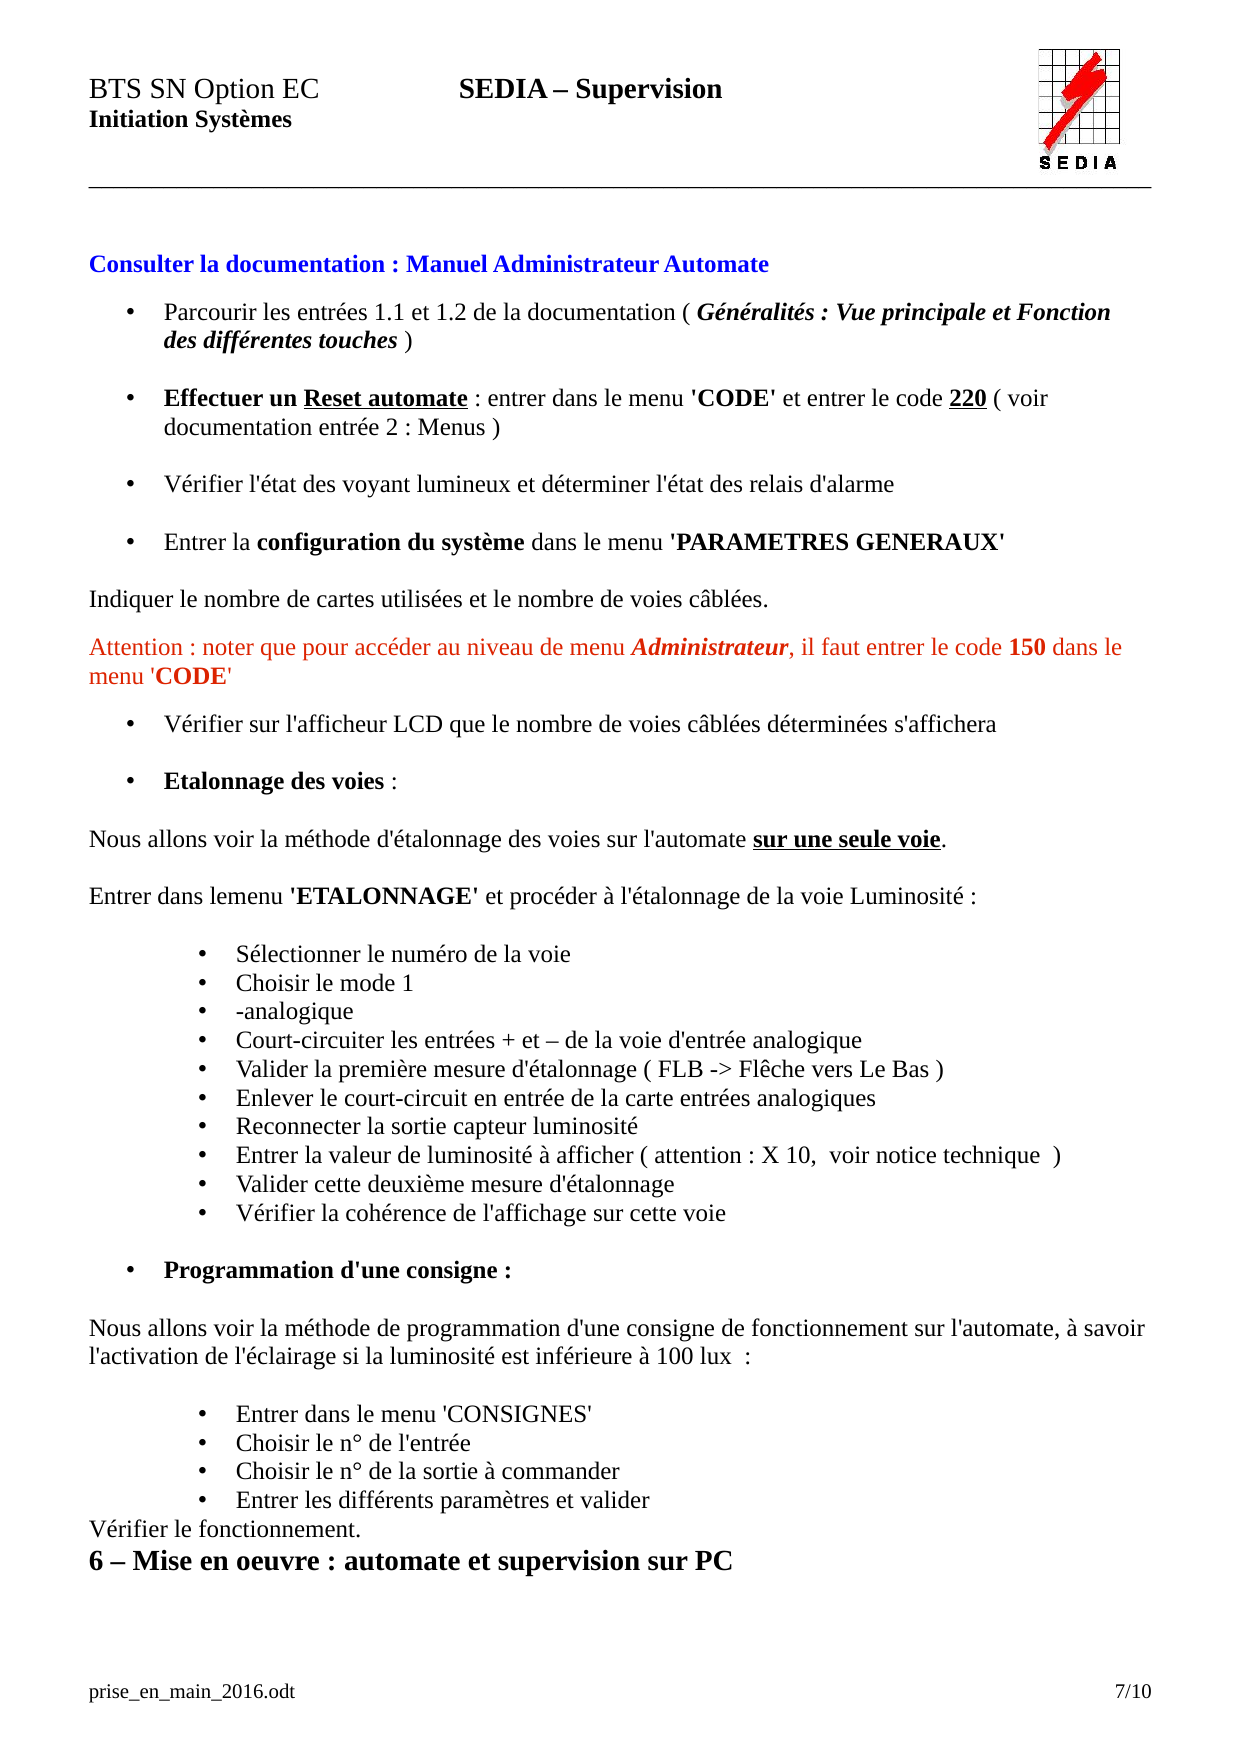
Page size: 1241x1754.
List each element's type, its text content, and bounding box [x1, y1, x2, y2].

list Entrer dans le menu 'CONSIGNES' [198, 1399, 1152, 1428]
text Vérifier le fonctionnement. [88, 1514, 1152, 1543]
list Entrer la valeur de luminosité à afficher ( attention : X 10, voir notice technique ) [198, 1140, 1152, 1169]
list Vérifier la cohérence de l'affichage sur cette voie [198, 1198, 1152, 1226]
list Reconnecter la sortie capteur luminosité [198, 1111, 1152, 1140]
text 6 – Mise en oeuvre : automate et supervision sur PC [88, 1543, 1152, 1576]
text Nous allons voir la méthode de programmation d'une consigne de fonctionnement sur l'automate, à savoir l'activation de l'éclairage si la luminosité est inférieure à 100 lux : [88, 1313, 1152, 1370]
text Entrer dans lemenu 'ETALONNAGE' et procéder à l'étalonnage de la voie Luminosité : [88, 881, 1152, 910]
list Vérifier l'état des voyant lumineux et déterminer l'état des relais d'alarme [126, 469, 1152, 498]
list Entrer la configuration du système dans le menu 'PARAMETRES GENERAUX' [126, 527, 1152, 556]
list Choisir le mode 1 [198, 968, 1152, 996]
text Nous allons voir la méthode d'étalonnage des voies sur l'automate sur une seule voie. [88, 824, 1152, 853]
list Choisir le n° de la sortie à commander [198, 1456, 1152, 1485]
list Sélectionner le numéro de la voie [198, 939, 1152, 968]
list Choisir le n° de l'entrée [198, 1428, 1152, 1456]
list Effectuer un Reset automate : entrer dans le menu 'CODE' et entrer le code 220 ( voir documentation entrée 2 : Menus ) [126, 383, 1152, 441]
list Enlever le court-circuit en entrée de la carte entrées analogiques [198, 1083, 1152, 1111]
list Valider la première mesure d'étalonnage ( FLB -> Flêche vers Le Bas ) [198, 1054, 1152, 1083]
list -analogique [198, 996, 1152, 1025]
list Valider cette deuxième mesure d'étalonnage [198, 1169, 1152, 1198]
list Court-circuiter les entrées + et – de la voie d'entrée analogique [198, 1025, 1152, 1054]
text Indiquer le nombre de cartes utilisées et le nombre de voies câblées. [88, 584, 1152, 613]
list Vérifier sur l'afficheur LCD que le nombre de voies câblées déterminées s'affichera [126, 709, 1152, 738]
list Parcourir les entrées 1.1 et 1.2 de la documentation ( Généralités : Vue principale et Fonction des différentes touches ) [126, 297, 1152, 354]
list Etalonnage des voies : [126, 766, 1152, 795]
text Consulter la documentation : Manuel Administrateur Automate [88, 249, 1152, 278]
list Entrer les différents paramètres et valider [198, 1485, 1152, 1514]
list Programmation d'une consigne : [126, 1255, 1152, 1284]
text Attention : noter que pour accéder au niveau de menu Administrateur, il faut entrer le code 150 dans le menu 'CODE' [88, 632, 1152, 690]
